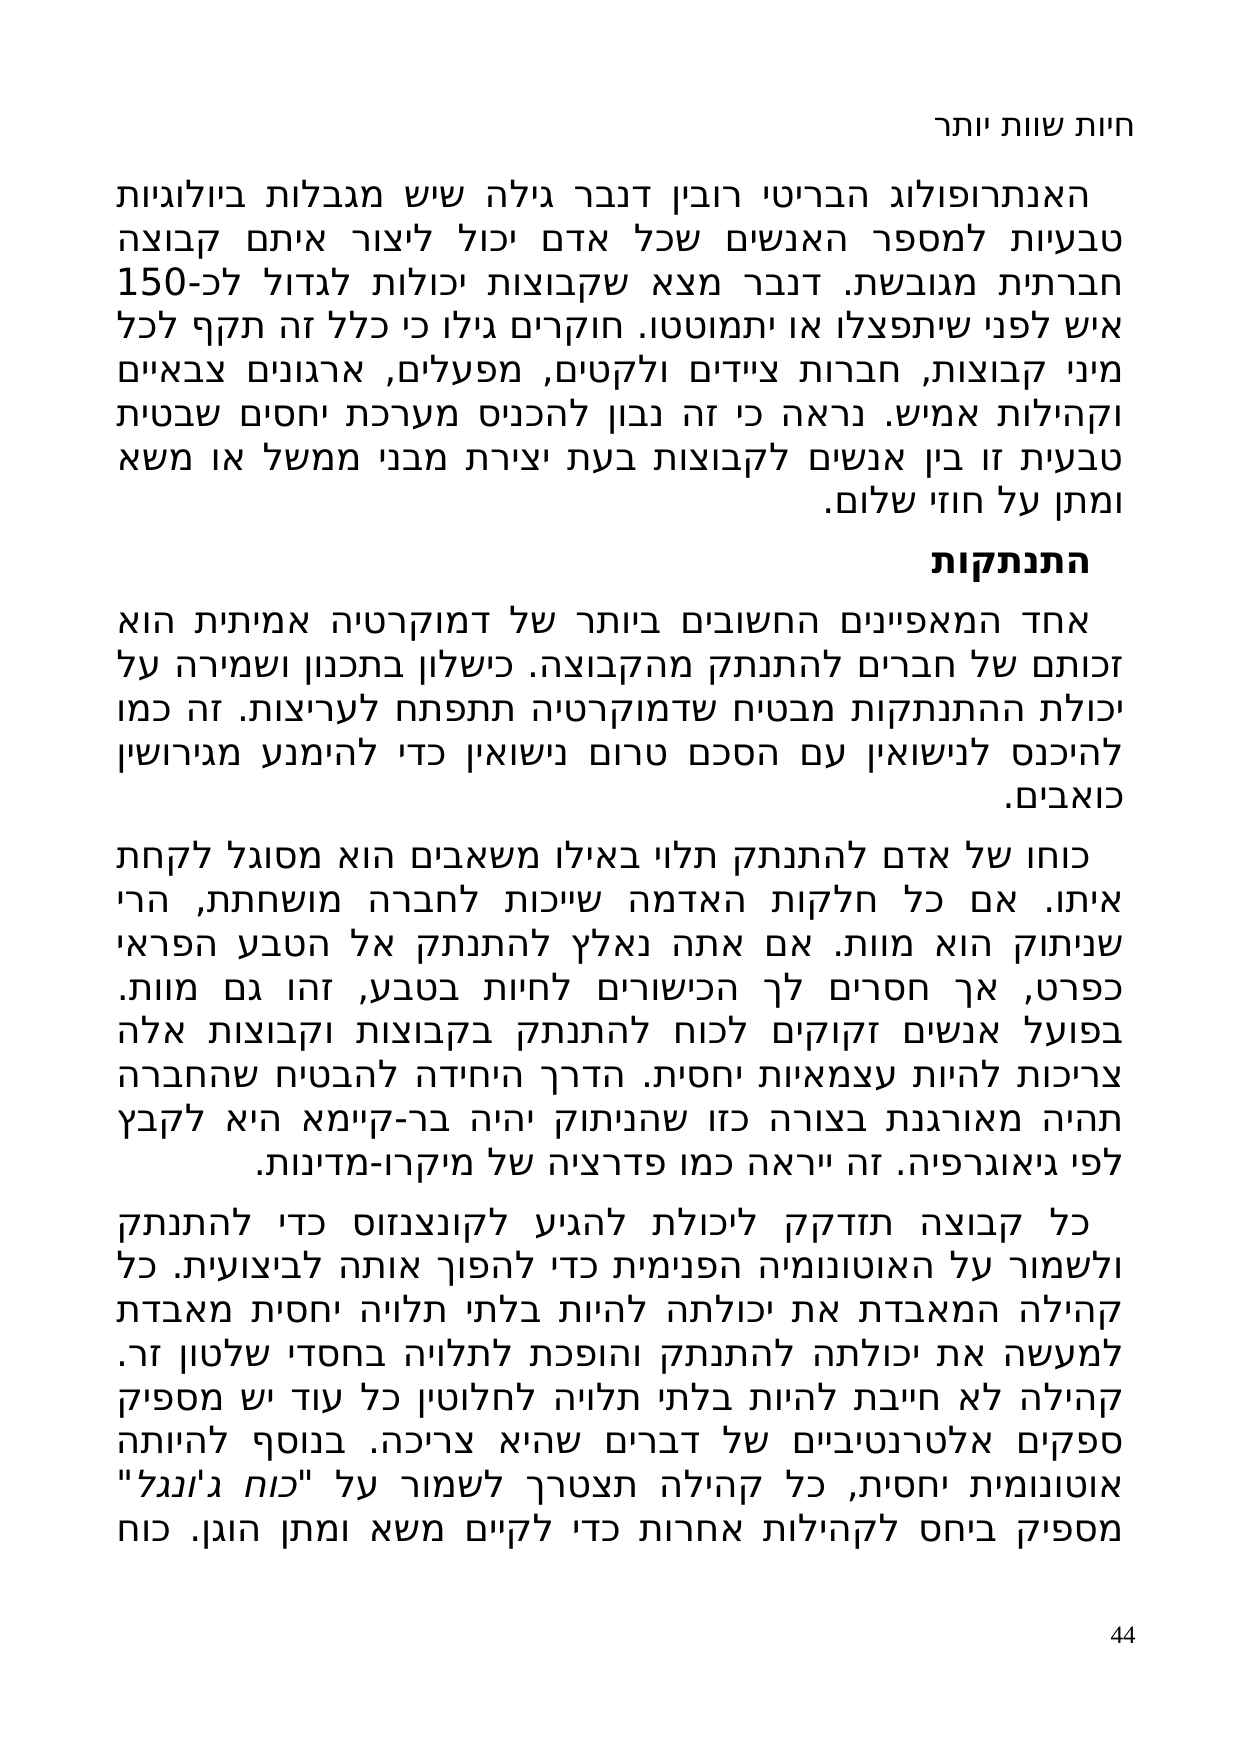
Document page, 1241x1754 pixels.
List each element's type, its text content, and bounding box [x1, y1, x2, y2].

text אחד המאפיינים החשובים ביותר של דמוקרטיה אמיתית הוא זכותם של חברים להתנתק מהקבוצה. כישלון בתכנון ושמירה על יכולת ההתנתקות מבטיח שדמוקרטיה תתפתח לעריצות. זה כמו להיכנס לנישואין עם הסכם טרום נישואין כדי להימנע מגירושין כואבים. [116, 599, 1124, 817]
text כל קבוצה תזדקק ליכולת להגיע לקונצנזוס כדי להתנתק ולשמור על האוטונומיה הפנימית כדי להפוך אותה לביצועית. כל קהילה המאבדת את יכולתה להיות בלתי תלויה יחסית מאבדת למעשה את יכולתה להתנתק והופכת לתלויה בחסדי שלטון זר. קהילה לא חייבת להיות בלתי תלויה לחלוטין כל עוד יש מספיק ספקים אלטרנטיביים של דברים שהיא צריכה. בנוסף להיותה אוטונומית יחסית, כל קהילה תצטרך לשמור על "כוח ג'ונגל" מספיק ביחס לקהילות אחרות כדי לקיים משא ומתן הוגן. כוח [116, 1200, 1124, 1550]
text האנתרופולוג הבריטי רובין דנבר גילה שיש מגבלות ביולוגיות טבעיות למספר האנשים שכל אדם יכול ליצור איתם קבוצה חברתית מגובשת. דנבר מצא שקבוצות יכולות לגדול לכ-150 איש לפני שיתפצלו או יתמוטטו. חוקרים גילו כי כלל זה תקף לכל מיני קבוצות, חברות ציידים ולקטים, מפעלים, ארגונים צבאיים וקהילות אמיש. נראה כי זה נבון להכניס מערכת יחסים שבטית טבעית זו בין אנשים לקבוצות בעת יצירת מבני ממשל או משא ומתן על חוזי שלום. [116, 172, 1124, 522]
text כוחו של אדם להתנתק תלוי באילו משאבים הוא מסוגל לקחת איתו. אם כל חלקות האדמה שייכות לחברה מושחתת, הרי שניתוק הוא מוות. אם אתה נאלץ להתנתק אל הטבע הפראי כפרט, אך חסרים לך הכישורים לחיות בטבע, זהו גם מוות. בפועל אנשים זקוקים לכוח להתנתק בקבוצות וקבוצות אלה צריכות להיות עצמאיות יחסית. הדרך היחידה להבטיח שהחברה תהיה מאורגנת בצורה כזו שהניתוק יהיה בר-קיימא היא לקבץ לפי גיאוגרפיה. זה ייראה כמו פדרציה של מיקרו-מדינות. [116, 834, 1124, 1184]
text התנתקות [116, 539, 1124, 582]
